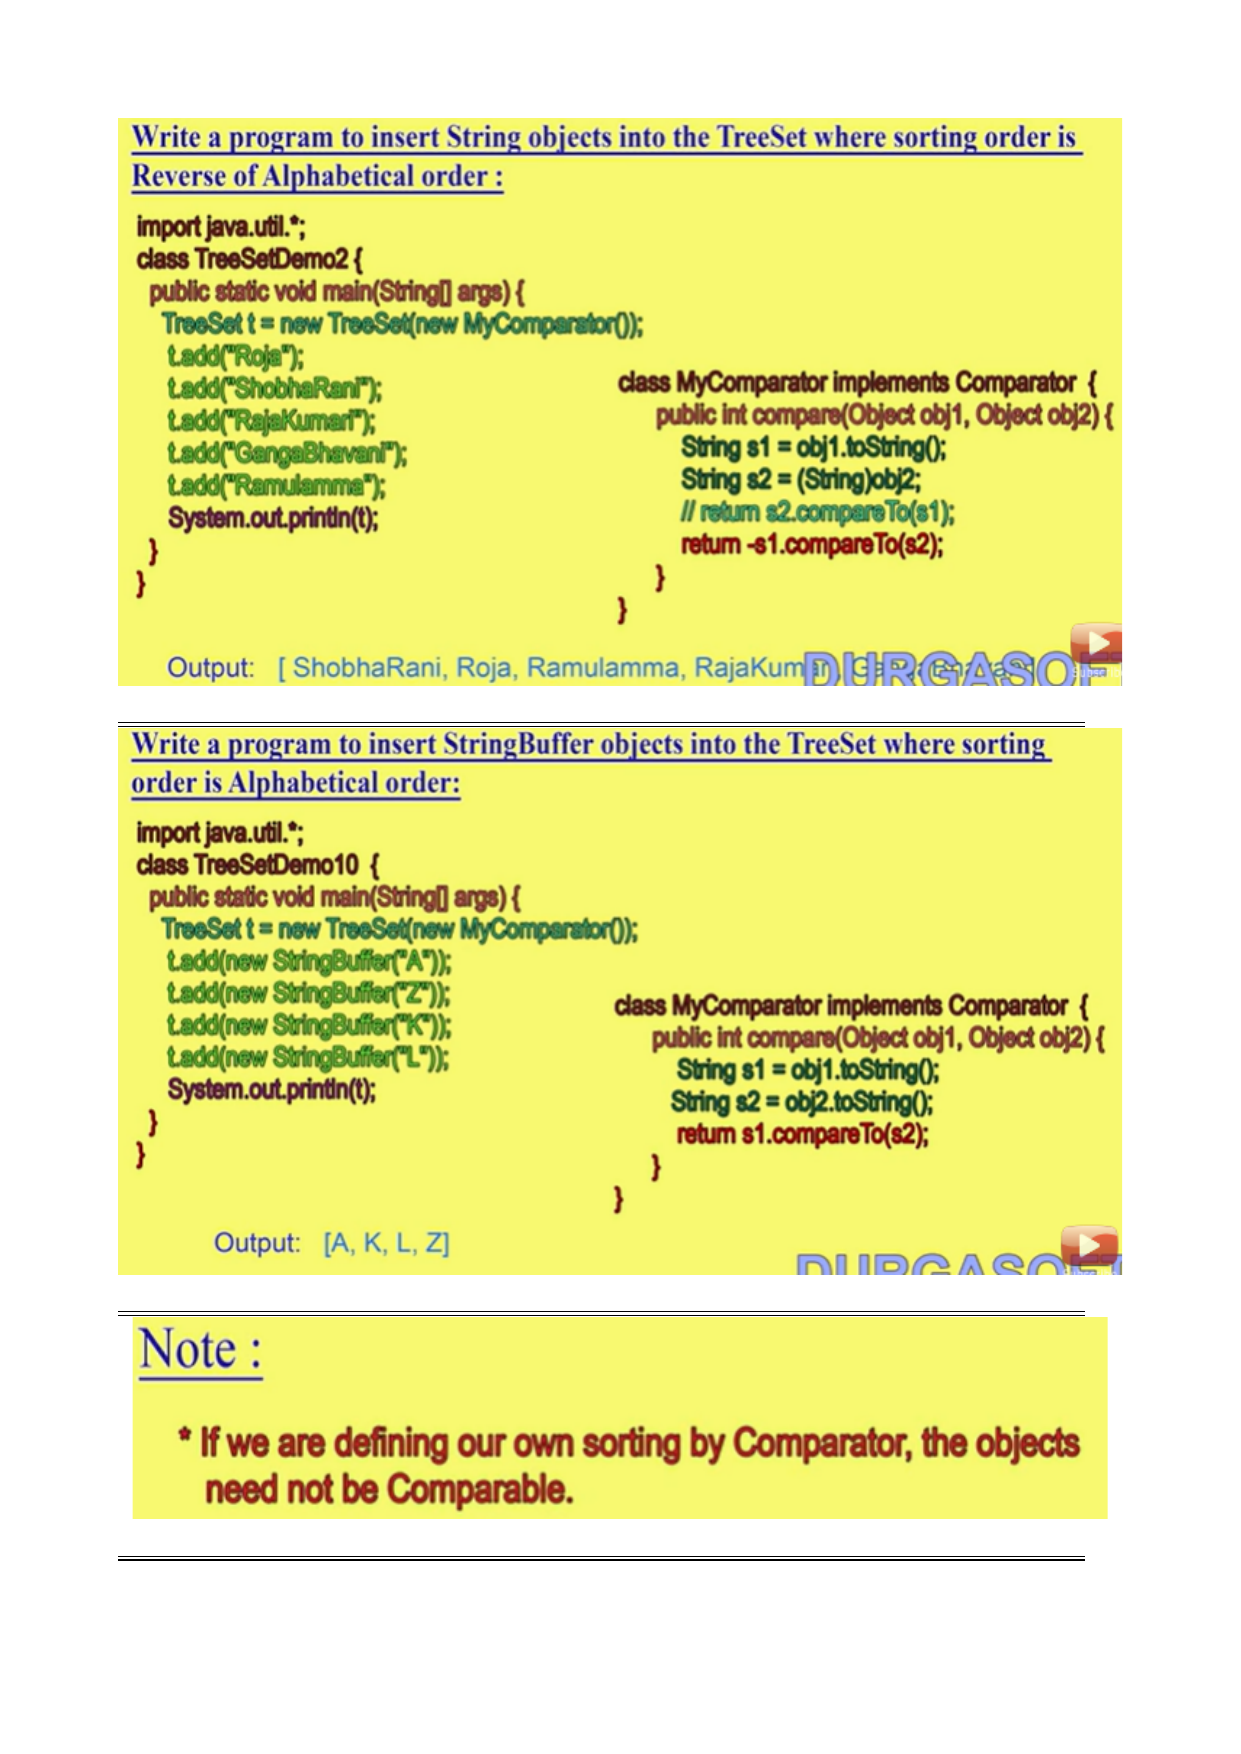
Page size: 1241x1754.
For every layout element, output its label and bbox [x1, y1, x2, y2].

picture [118, 118, 1123, 686]
picture [132, 1317, 1108, 1519]
picture [118, 728, 1123, 1275]
